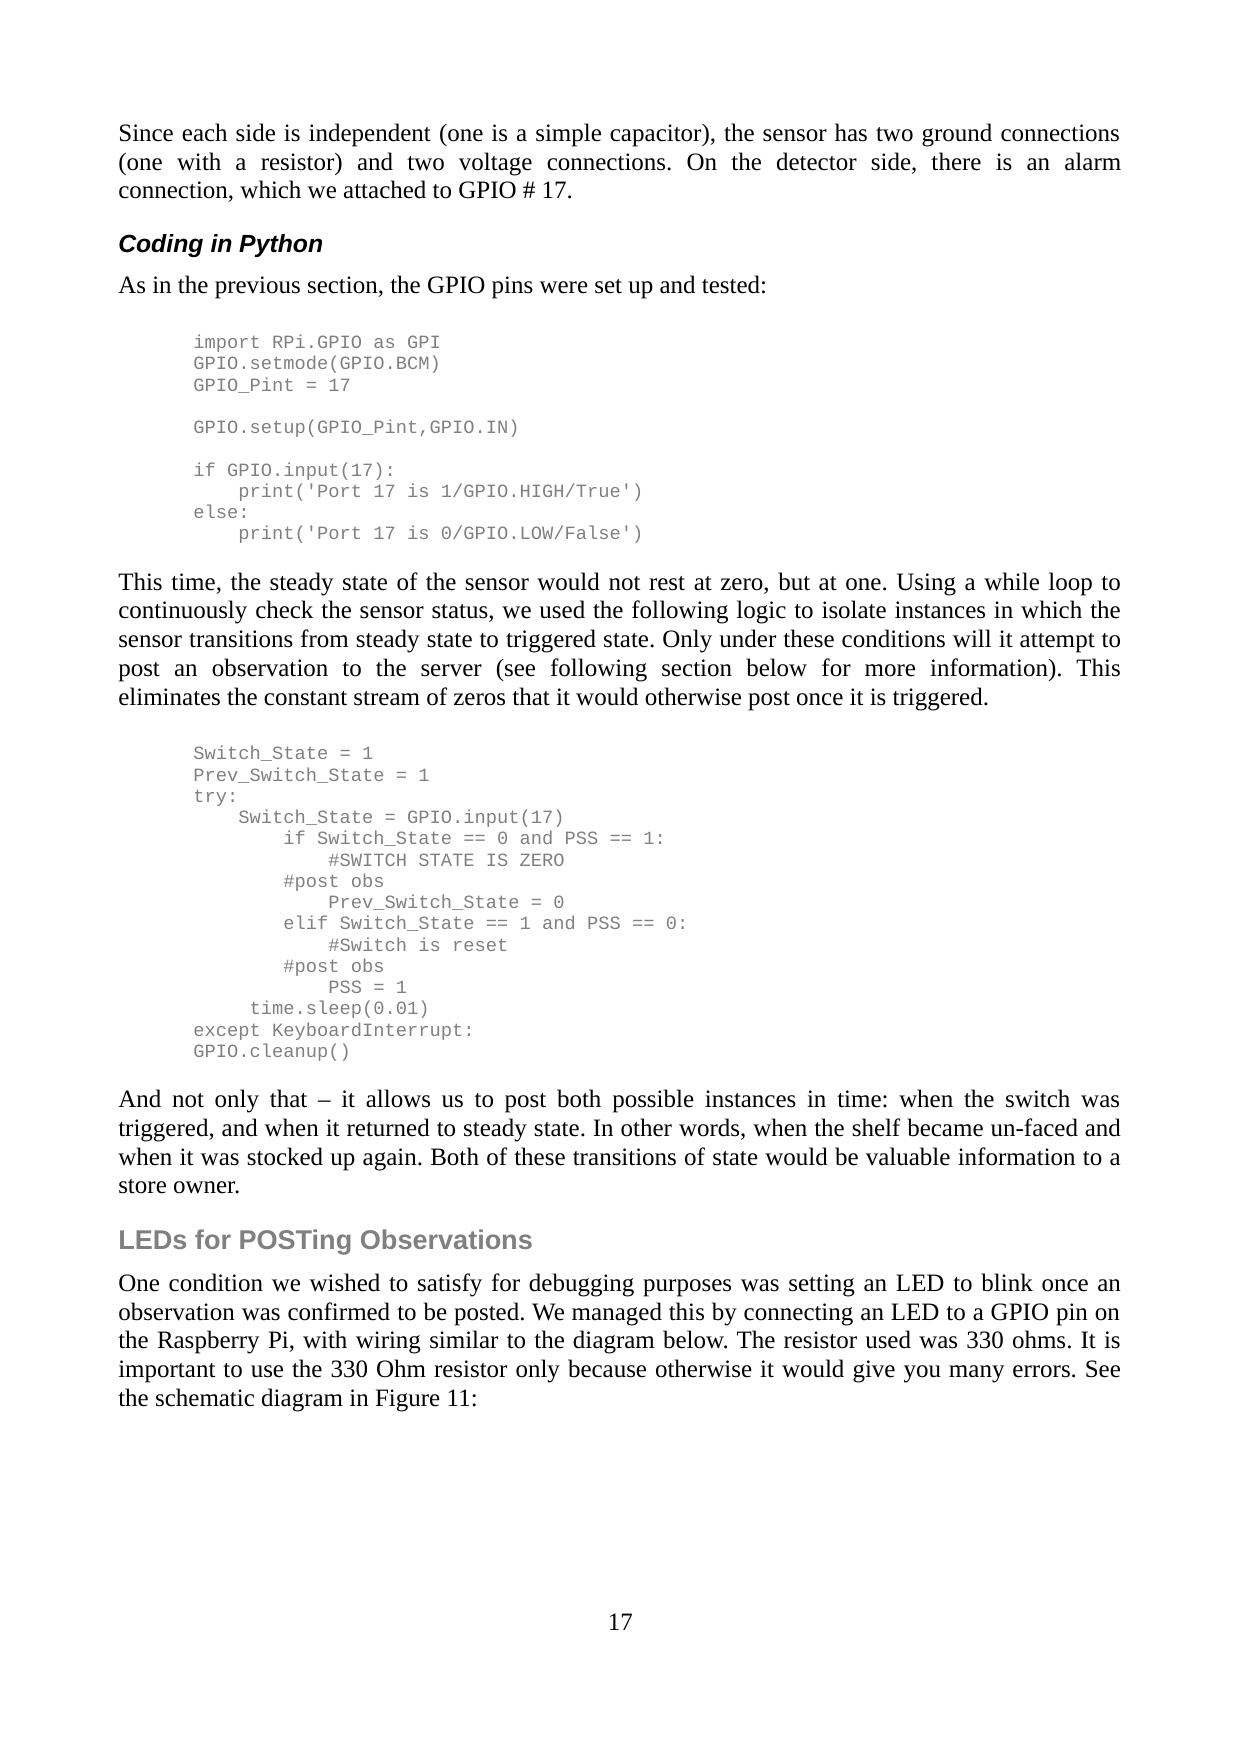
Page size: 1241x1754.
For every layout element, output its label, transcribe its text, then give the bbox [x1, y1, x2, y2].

text #post obs [193, 872, 1122, 893]
text except KeyboardInterrupt: [193, 1020, 1122, 1042]
text if Switch_State == 0 and PSS == 1: [193, 829, 1122, 850]
text #Switch is reset [193, 935, 1122, 957]
text import RPi.GPIO as GPI [193, 333, 1122, 354]
text PSS = 1 [193, 978, 1122, 999]
text if GPIO.input(17): [193, 460, 1122, 482]
text Switch_State = GPIO.input(17) [193, 808, 1122, 829]
text One condition we wished to satisfy for debugging purposes was setting an LED to blink once an observation was confirmed to be posted. We managed this by connecting an LED to a GPIO pin on the Raspberry Pi, with wiring similar to the diagram below. The resistor used was 330 ohms. It is important to use the 330 Ohm resistor only because otherwise it would give you many errors. See the schematic diagram in Figure 11: [118, 1268, 1122, 1412]
text Prev_Switch_State = 0 [193, 893, 1122, 914]
text GPIO.setmode(GPIO.BCM) [193, 354, 1122, 375]
text GPIO_Pint = 17 [193, 375, 1122, 397]
text print('Port 17 is 0/GPIO.LOW/False') [193, 524, 1122, 545]
text #post obs [193, 957, 1122, 978]
text This time, the steady state of the sensor would not rest at zero, but at one. Using a while loop to continuously check the sensor status, we used the following logic to isolate instances in which the sensor transitions from steady state to triggered state. Only under these conditions will it attempt to post an observation to the server (see following section below for more information). This eliminates the constant stream of zeros that it would otherwise post once it is triggered. [118, 567, 1122, 710]
text Since each side is independent (one is a simple capacitor), the sensor has two ground connections (one with a resistor) and two voltage connections. On the detector side, there is an alarm connection, which we attached to GPIO # 17. [118, 118, 1122, 204]
text GPIO.setup(GPIO_Pint,GPIO.IN) [193, 418, 1122, 439]
text try: [193, 787, 1122, 808]
text And not only that – it allows us to post both possible instances in time: when the switch was triggered, and when it returned to steady state. In other words, when the shelf became un-faced and when it was stocked up again. Both of these transitions of state would be valuable information to a store owner. [118, 1084, 1122, 1199]
text As in the previous section, the GPIO pins were set up and tested: [118, 270, 1122, 299]
text Switch_State = 1 [193, 744, 1122, 765]
subtitle Coding in Python [118, 229, 1122, 258]
text else: [193, 503, 1122, 524]
subtitle LEDs for POSTing Observations [118, 1224, 1122, 1255]
text Prev_Switch_State = 1 [193, 765, 1122, 787]
text print('Port 17 is 1/GPIO.HIGH/True') [193, 482, 1122, 503]
text elif Switch_State == 1 and PSS == 0: [193, 914, 1122, 935]
text GPIO.cleanup() [193, 1042, 1122, 1063]
text #SWITCH STATE IS ZERO [193, 850, 1122, 872]
text time.sleep(0.01) [193, 999, 1122, 1020]
